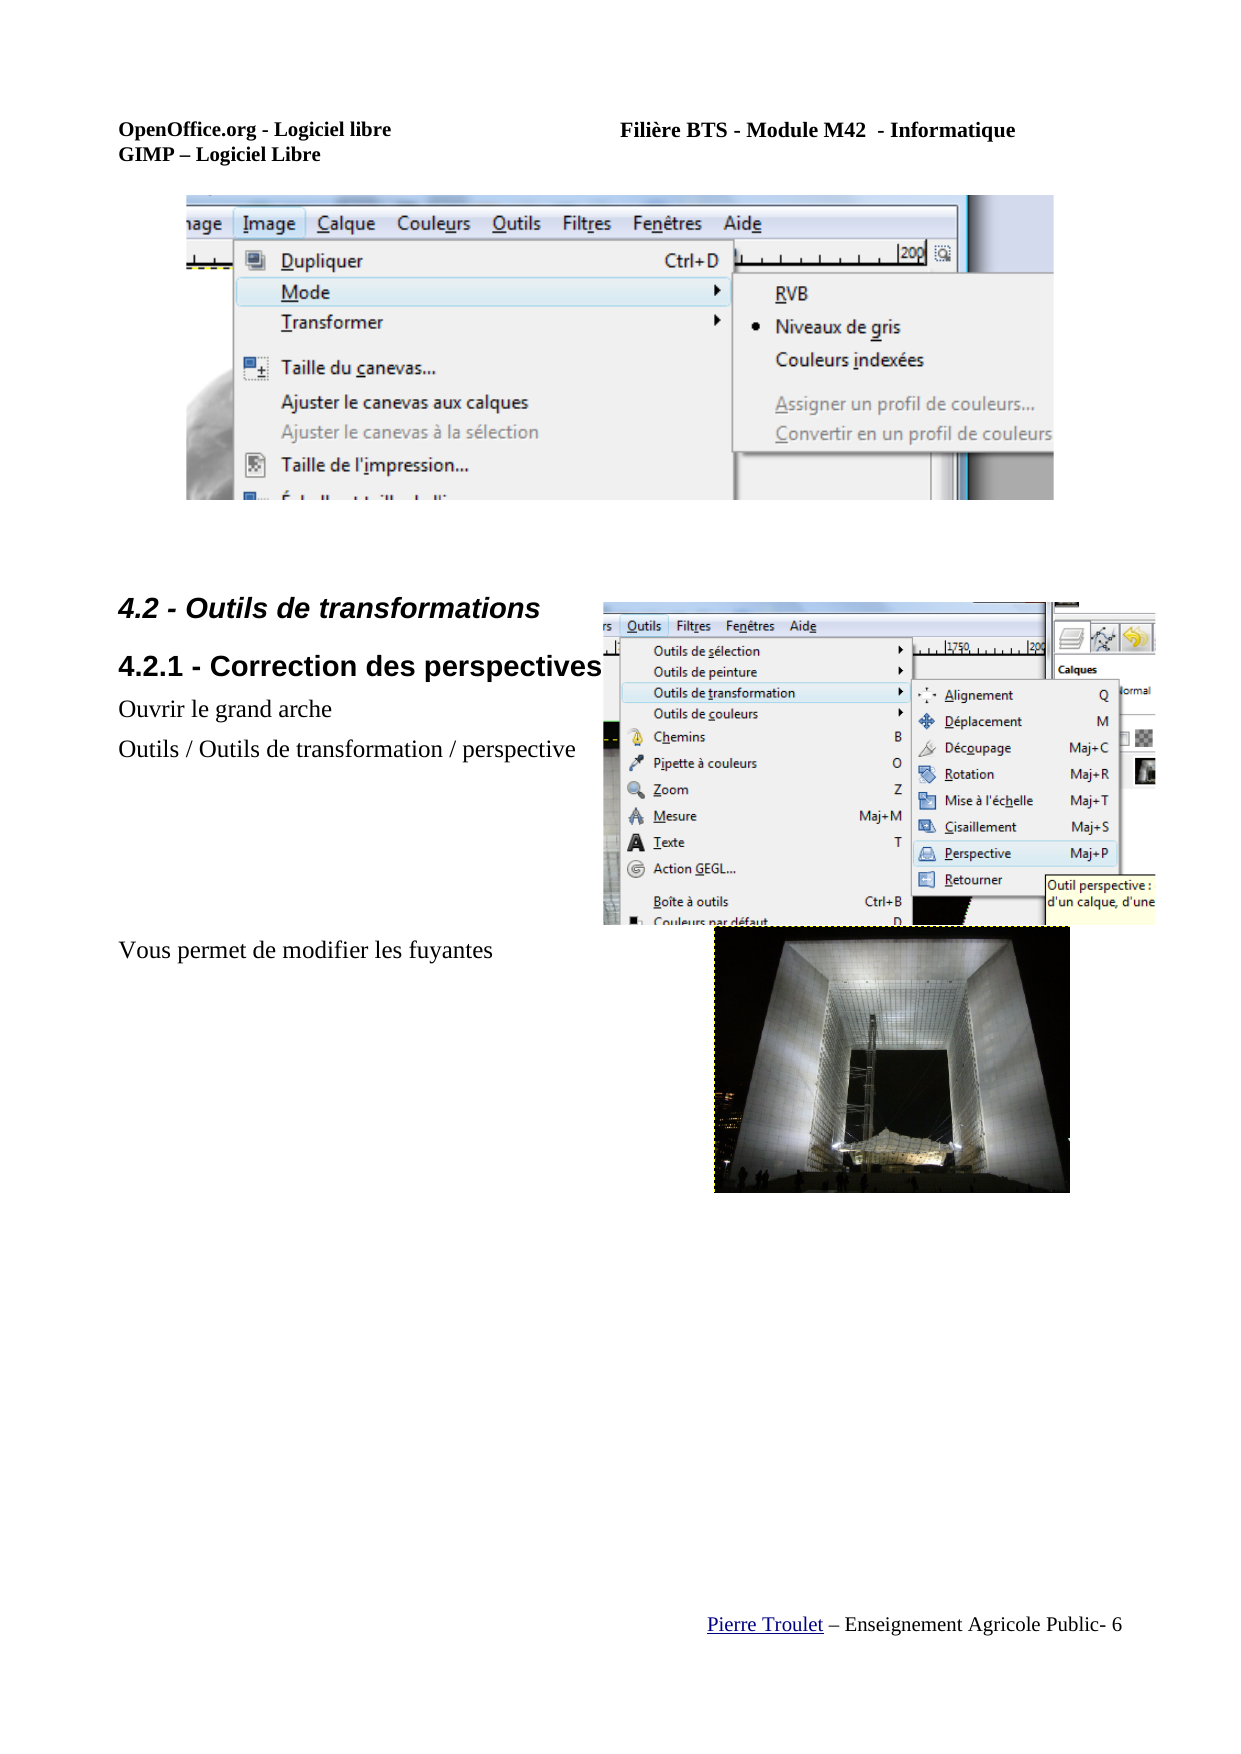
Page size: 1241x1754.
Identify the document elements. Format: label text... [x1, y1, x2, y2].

subtitle Outils de transformations [118, 592, 1122, 625]
text Vous permet de modifier les fuyantes [118, 937, 713, 964]
text Outils / Outils de transformation / perspective [118, 736, 603, 763]
picture [186, 195, 1054, 500]
text Ouvrir le grand arche [118, 695, 603, 723]
picture [713, 926, 1070, 1193]
picture [603, 602, 1156, 925]
text [1070, 937, 1122, 964]
subtitle Correction des perspectives [118, 650, 603, 683]
